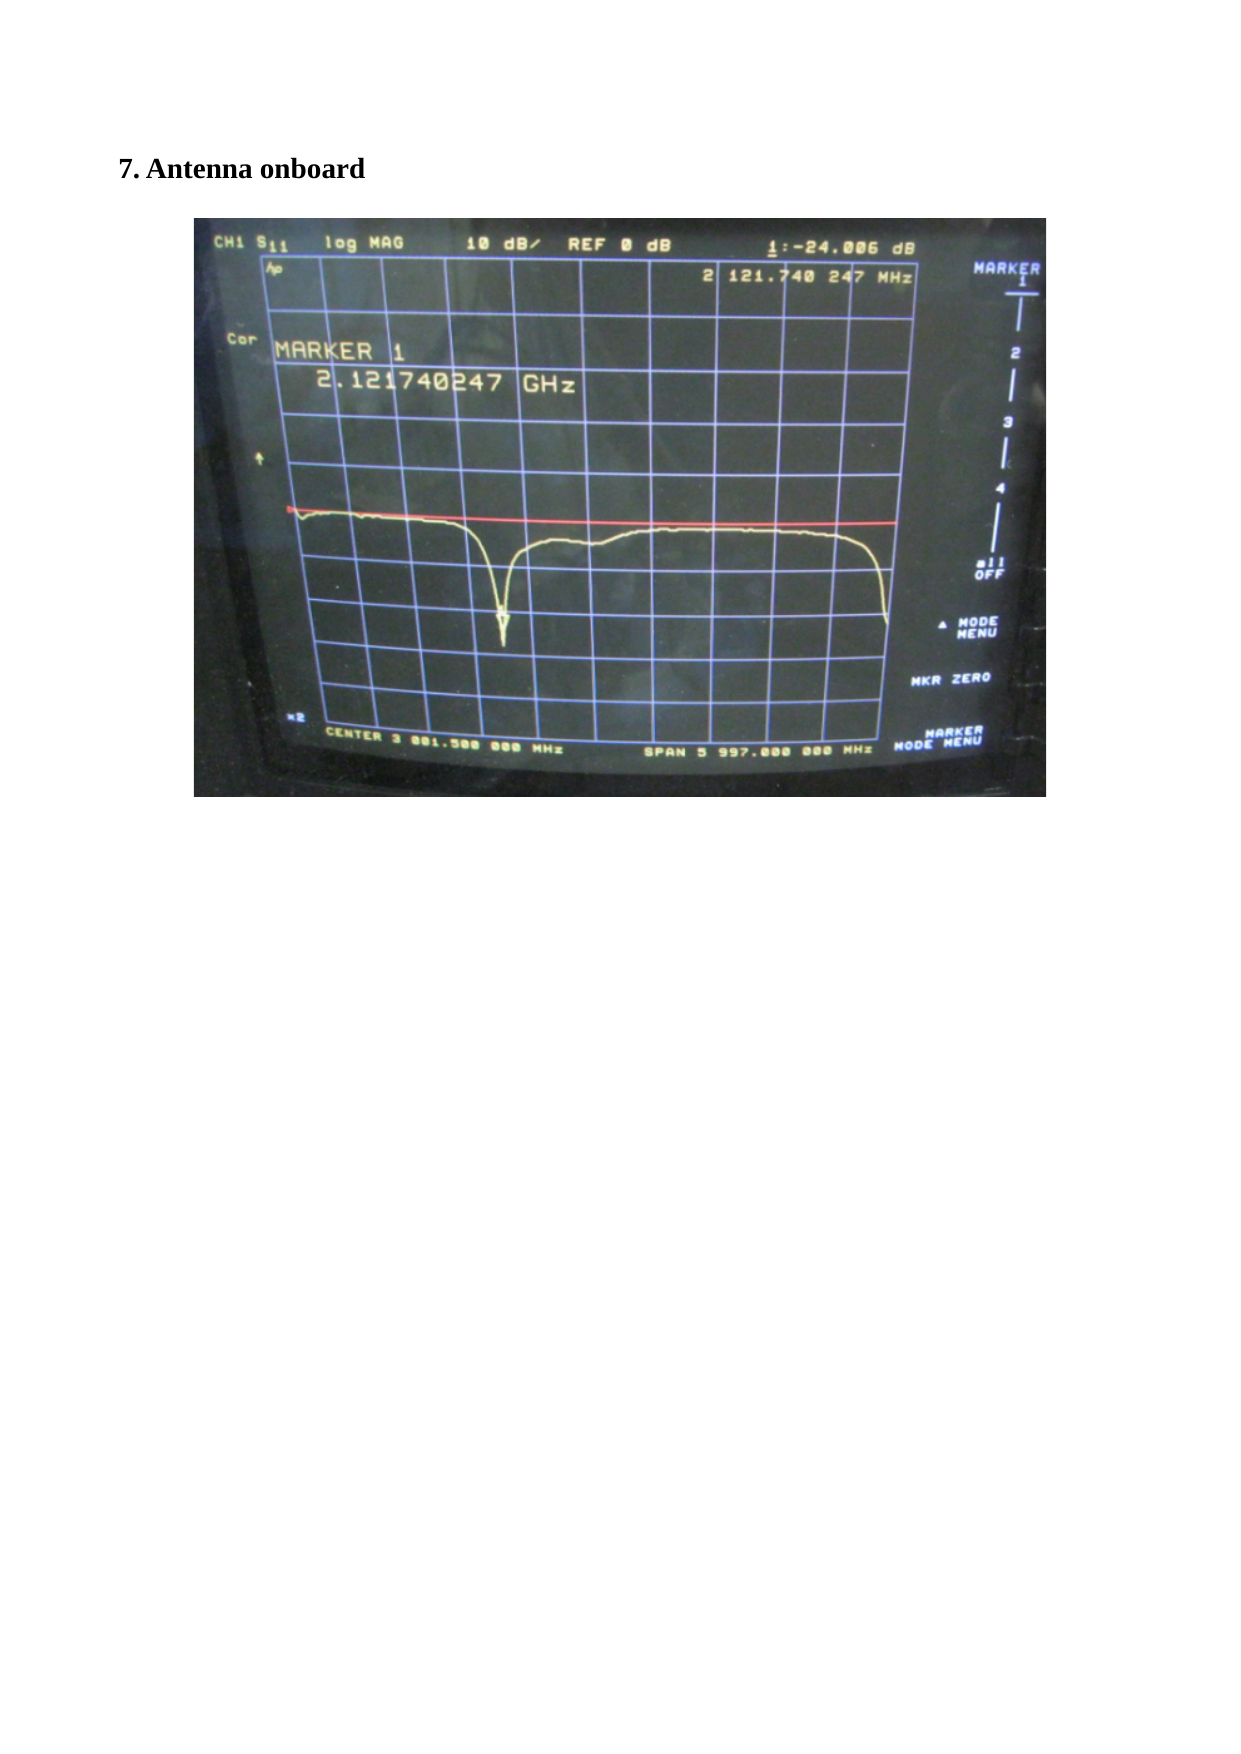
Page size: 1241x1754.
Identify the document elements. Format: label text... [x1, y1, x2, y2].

picture [193, 218, 1047, 797]
text 7. Antenna onboard [118, 152, 1122, 185]
